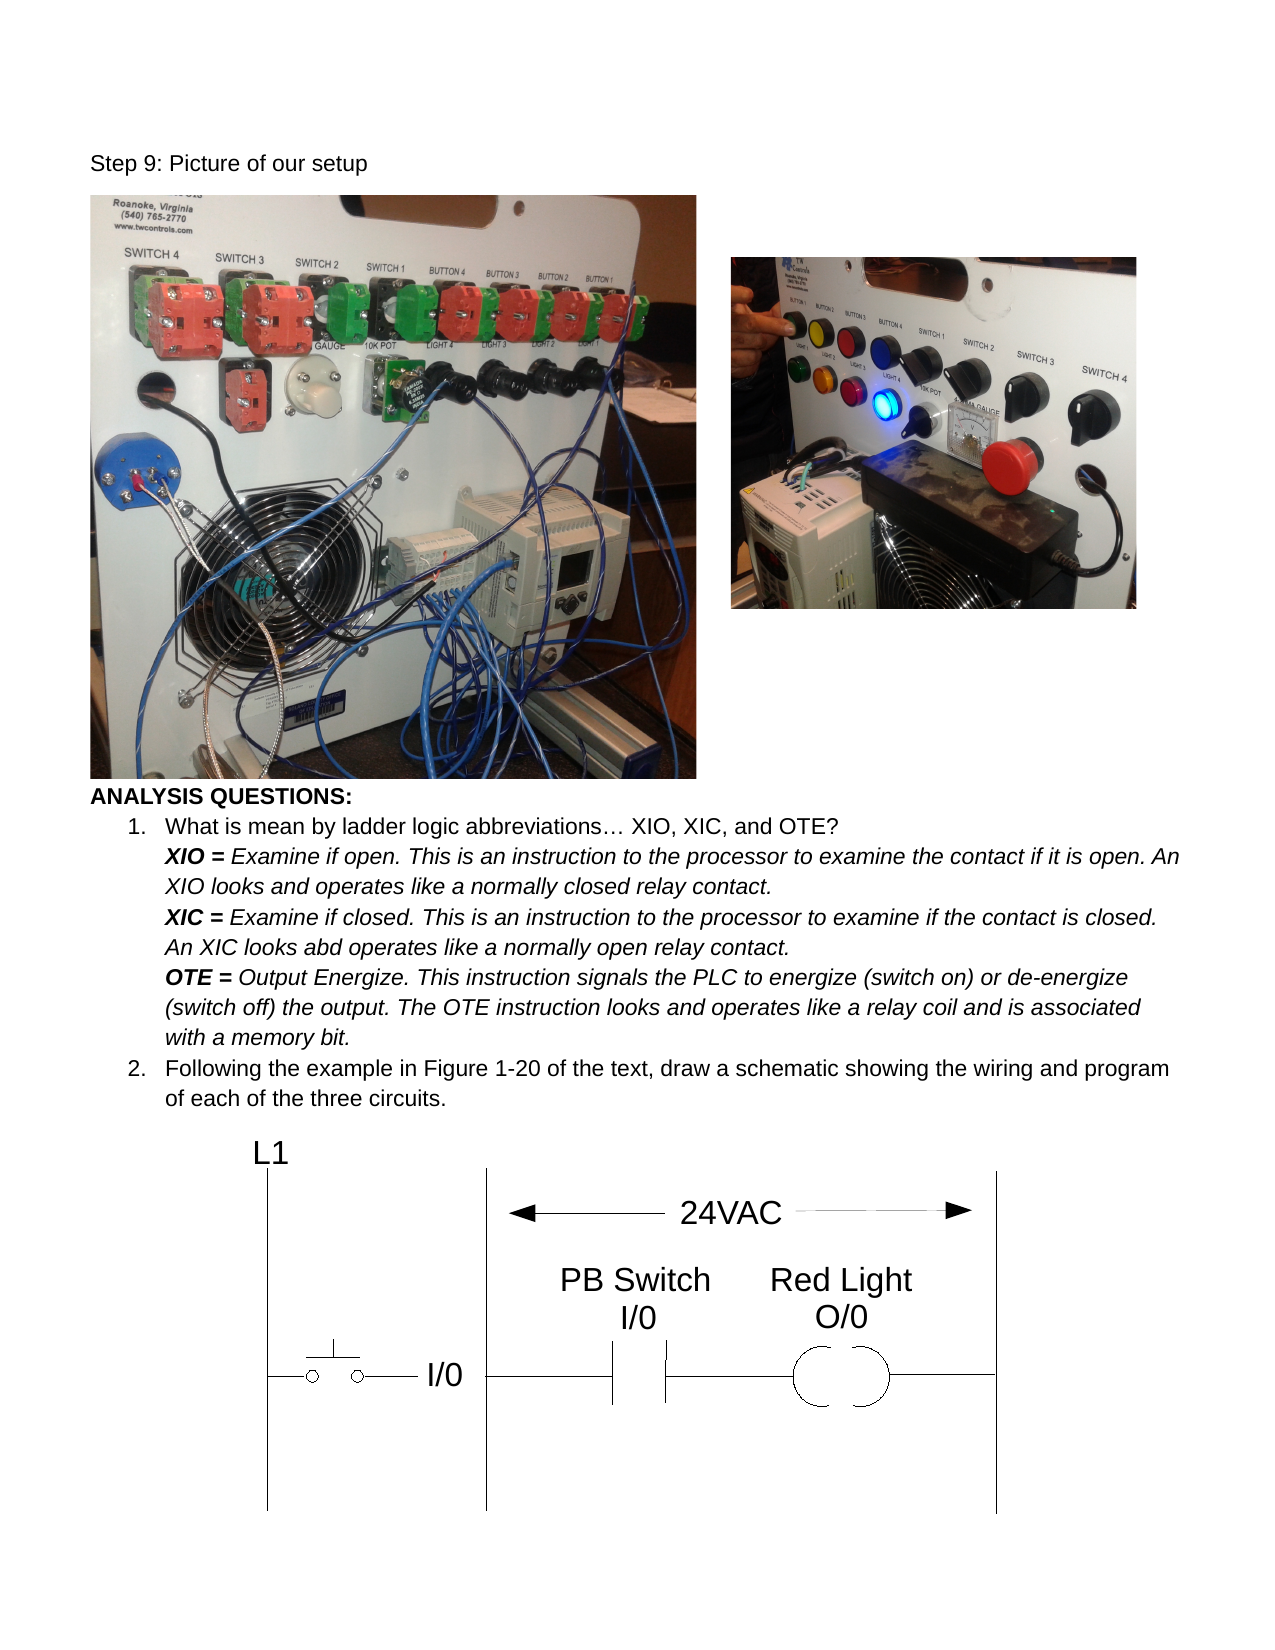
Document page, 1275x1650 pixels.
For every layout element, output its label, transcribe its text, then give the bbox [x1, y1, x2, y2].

picture [90, 195, 697, 779]
picture [730, 257, 1137, 609]
list Following the example in Figure 1-20 of the text, draw a schematic showing the wiring and program of each of the three circuits. [127, 1054, 1185, 1111]
text ANALYSIS QUESTIONS: [90, 362, 1185, 809]
list What is mean by ladder logic abbreviations… XIO, XIC, and OTE? [127, 813, 1185, 839]
text Step 9: Picture of our setup [90, 150, 1185, 177]
text XIC = Examine if closed. This is an instruction to the processor to examine if the contact is closed. An XIC looks abd operates like a normally open relay contact. [165, 903, 1185, 960]
text XIO = Examine if open. This is an instruction to the processor to examine the contact if it is open. An XIO looks and operates like a normally closed relay contact. [165, 843, 1185, 900]
text OTE = Output Energize. This instruction signals the PLC to energize (switch on) or de-energize (switch off) the output. The OTE instruction looks and operates like a relay coil and is associated with a memory bit. [165, 964, 1185, 1051]
